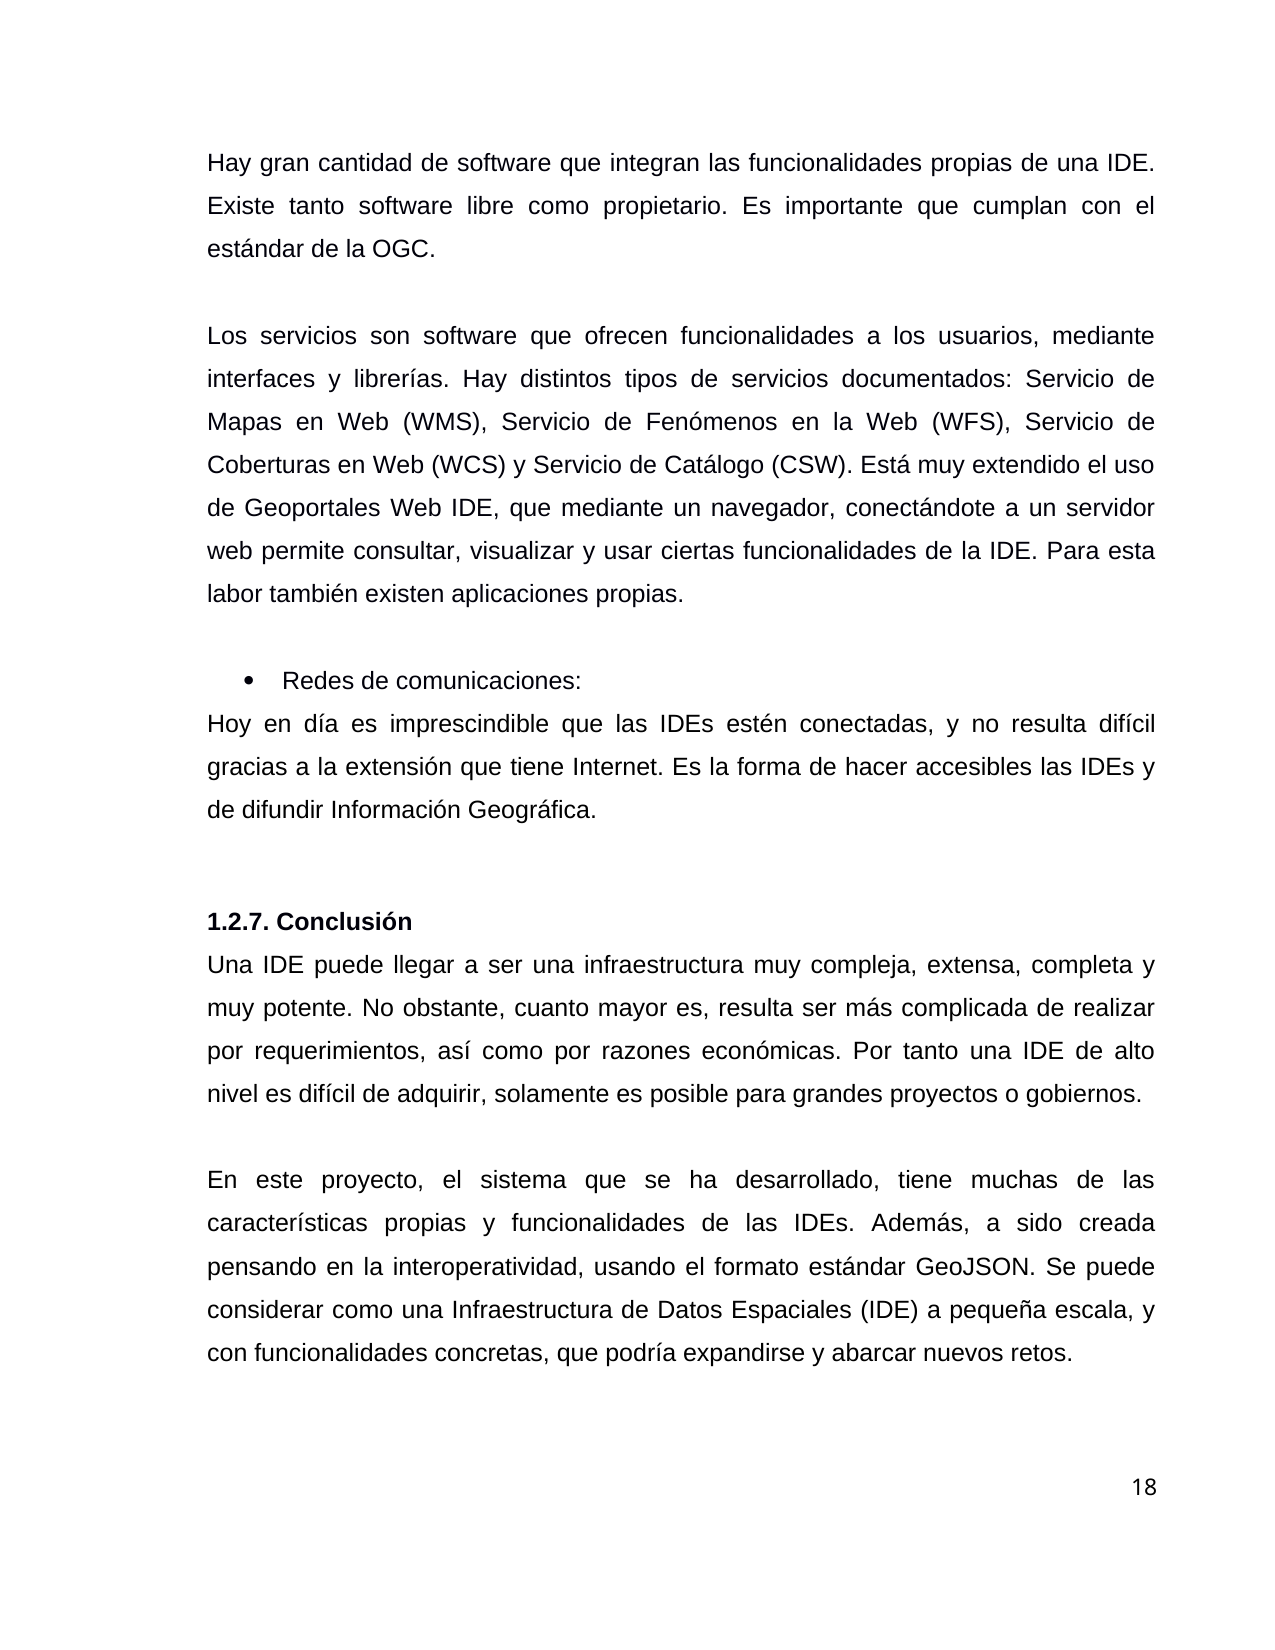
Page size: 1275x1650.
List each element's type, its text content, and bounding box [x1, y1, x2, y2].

text Una IDE puede llegar a ser una infraestructura muy compleja, extensa, completa y muy potente. No obstante, cuanto mayor es, resulta ser más complicada de realizar por requerimientos, así como por razones económicas. Por tanto una IDE de alto nivel es difícil de adquirir, solamente es posible para grandes proyectos o gobiernos. [207, 949, 1157, 1108]
text 1.2.7. Conclusión [207, 906, 1157, 935]
list Redes de comunicaciones: [244, 666, 1157, 694]
text Hay gran cantidad de software que integran las funcionalidades propias de una IDE. Existe tanto software libre como propietario. Es importante que cumplan con el estándar de la OGC. [207, 148, 1157, 263]
text Hoy en día es imprescindible que las IDEs estén conectadas, y no resulta difícil gracias a la extensión que tiene Internet. Es la forma de hacer accesibles las IDEs y de difundir Información Geográfica. [207, 709, 1157, 824]
text En este proyecto, el sistema que se ha desarrollado, tiene muchas de las características propias y funcionalidades de las IDEs. Además, a sido creada pensando en la interoperatividad, usando el formato estándar GeoJSON. Se puede considerar como una Infraestructura de Datos Espaciales (IDE) a pequeña escala, y con funcionalidades concretas, que podría expandirse y abarcar nuevos retos. [207, 1165, 1157, 1366]
text Los servicios son software que ofrecen funcionalidades a los usuarios, mediante interfaces y librerías. Hay distintos tipos de servicios documentados: Servicio de Mapas en Web (WMS), Servicio de Fenómenos en la Web (WFS), Servicio de Coberturas en Web (WCS) y Servicio de Catálogo (CSW). Está muy extendido el uso de Geoportales Web IDE, que mediante un navegador, conectándote a un servidor web permite consultar, visualizar y usar ciertas funcionalidades de la IDE. Para esta labor también existen aplicaciones propias. [207, 321, 1157, 608]
